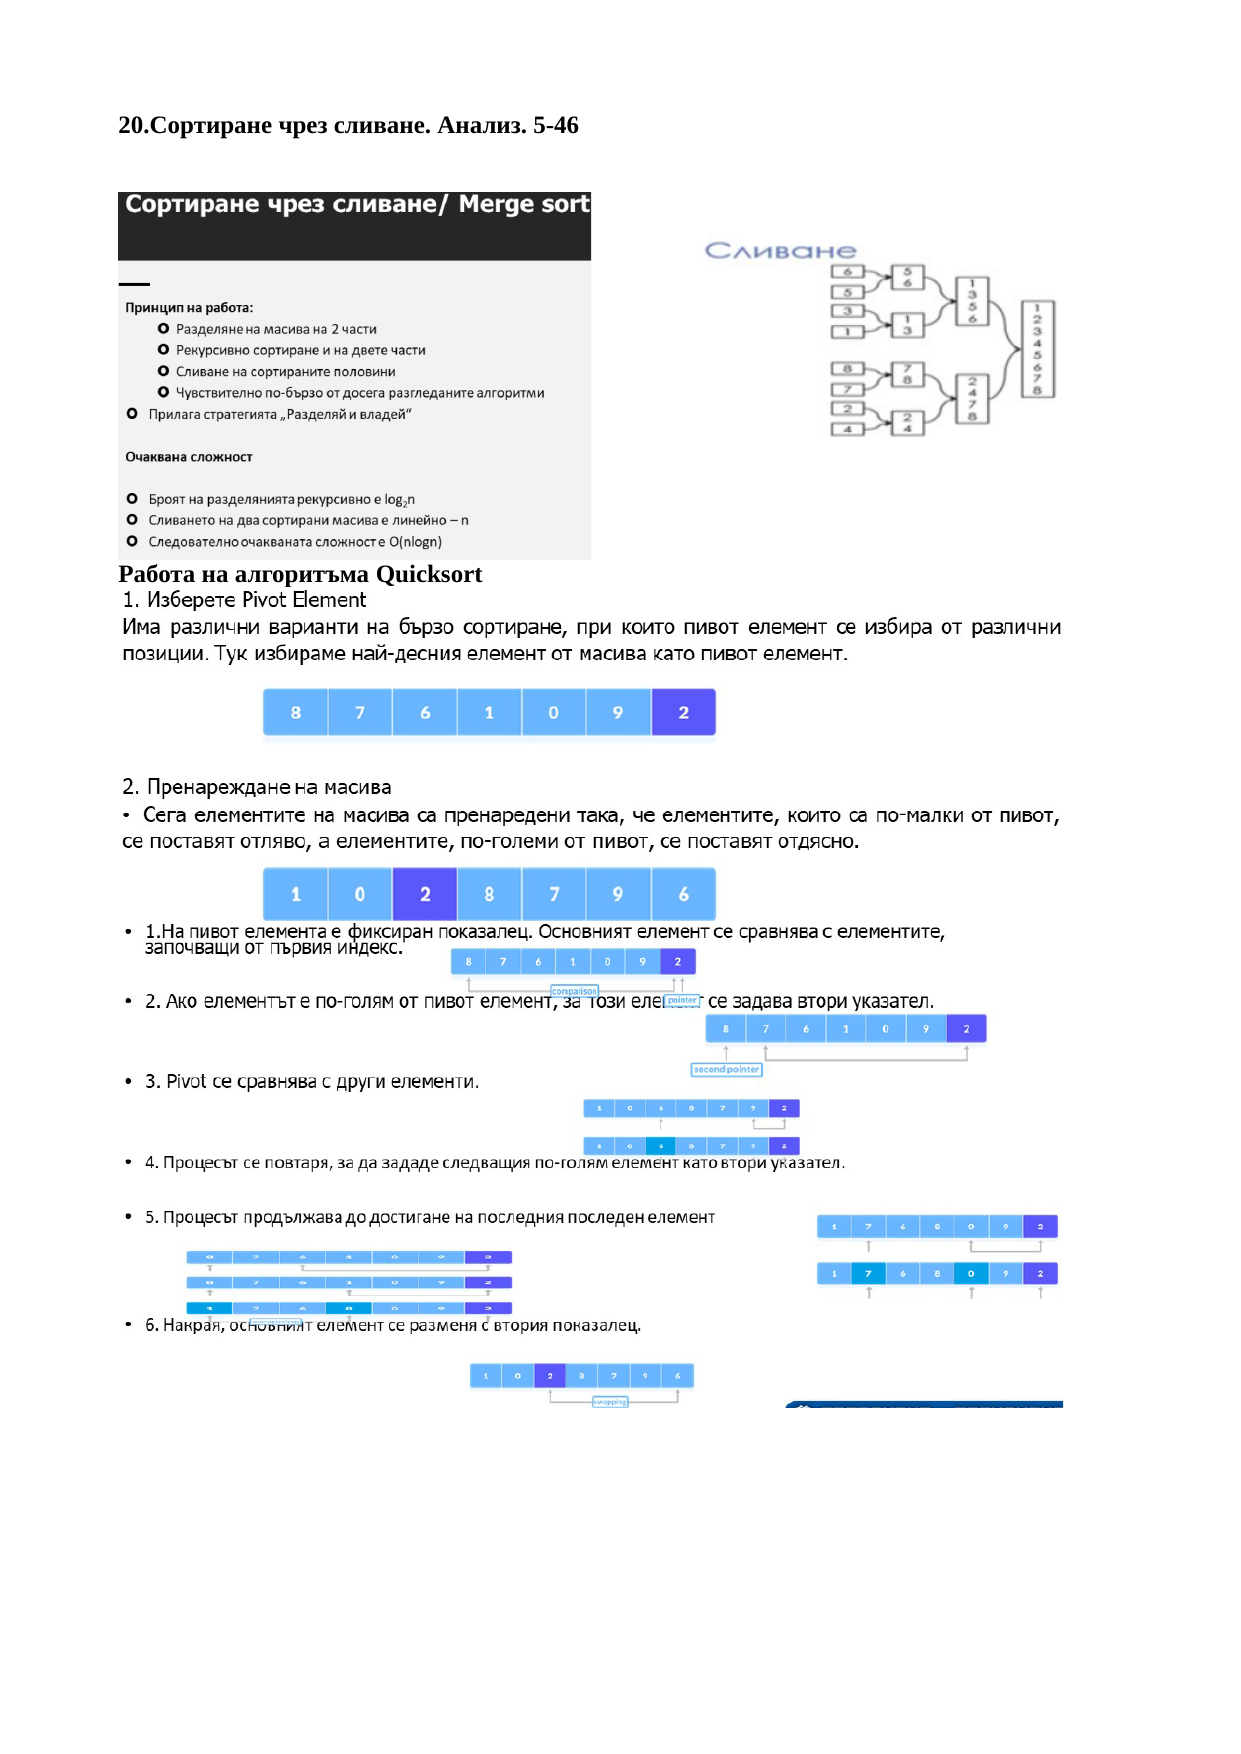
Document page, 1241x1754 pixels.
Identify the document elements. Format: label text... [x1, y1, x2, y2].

text Работа на алгоритъма Quicksort [118, 559, 1122, 588]
text 20.Сортиране чрез сливане. Анализ. 5-46 [118, 118, 1122, 137]
